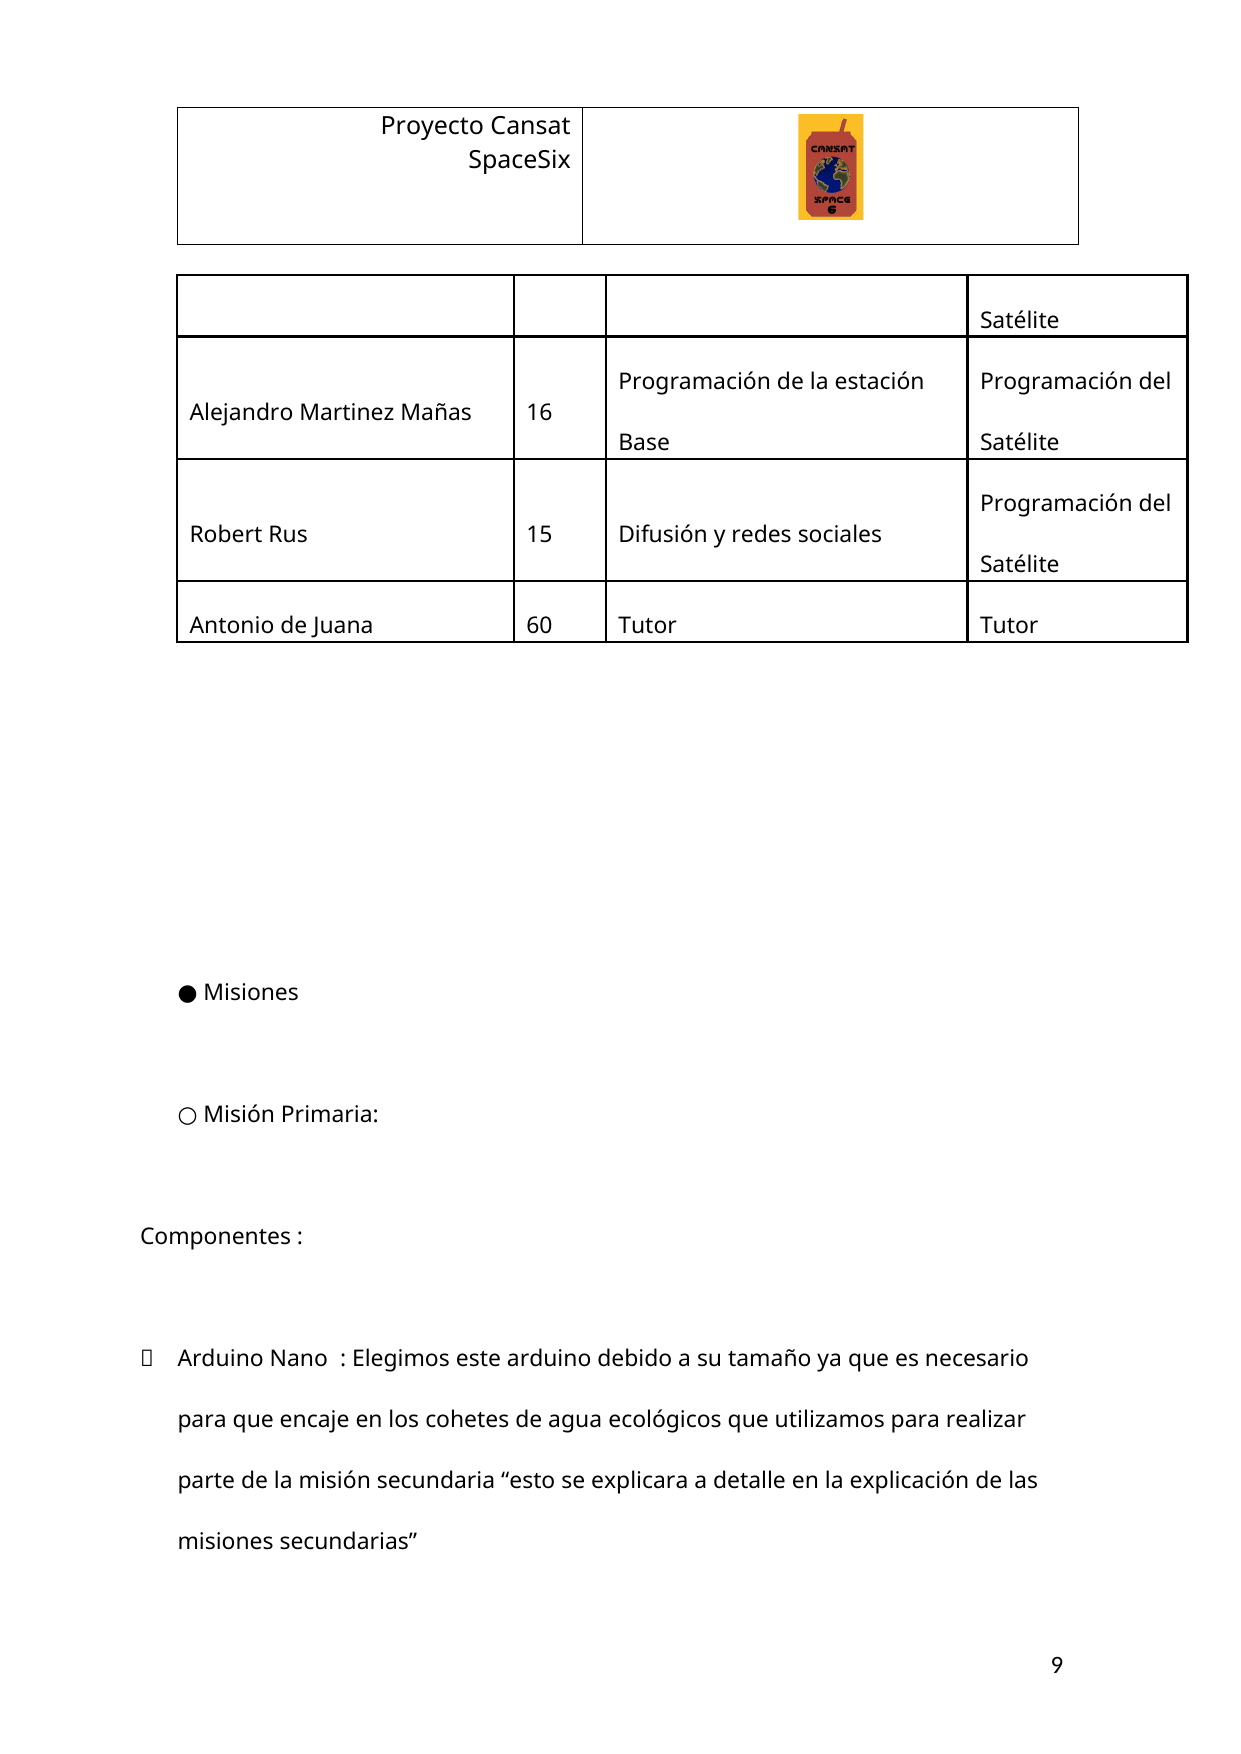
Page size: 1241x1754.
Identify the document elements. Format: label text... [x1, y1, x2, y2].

table_cell Programación de la estación Base [607, 338, 966, 457]
text ● Misiones [177, 961, 1063, 1007]
table_cell [178, 276, 513, 335]
table_cell Alejandro Martinez Mañas [178, 338, 513, 457]
table_cell 16 [515, 338, 605, 457]
table_cell Programación del Satélite [969, 338, 1186, 457]
table_cell [515, 276, 605, 335]
table_cell Antonio de Juana [178, 582, 513, 641]
table_cell Programación del Satélite [969, 460, 1186, 579]
text ○ Misión Primaria: [177, 1083, 1063, 1129]
table_cell Tutor [969, 582, 1186, 641]
table_cell 60 [515, 582, 605, 641]
table_cell Tutor [607, 582, 966, 641]
picture [798, 114, 864, 220]
table_cell [607, 276, 966, 335]
list Arduino Nano : Elegimos este arduino debido a su tamaño ya que es necesario para que encaje en los cohetes de agua ecológicos que utilizamos para realizar parte de la misión secundaria “esto se explicara a detalle en la explicación de las misiones secundarias” [140, 1328, 1063, 1556]
table_cell 15 [515, 460, 605, 579]
table_cell Difusión y redes sociales [607, 460, 966, 579]
table_cell Satélite [969, 276, 1186, 335]
table_cell Robert Rus [178, 460, 513, 579]
text Componentes : [140, 1206, 1063, 1251]
